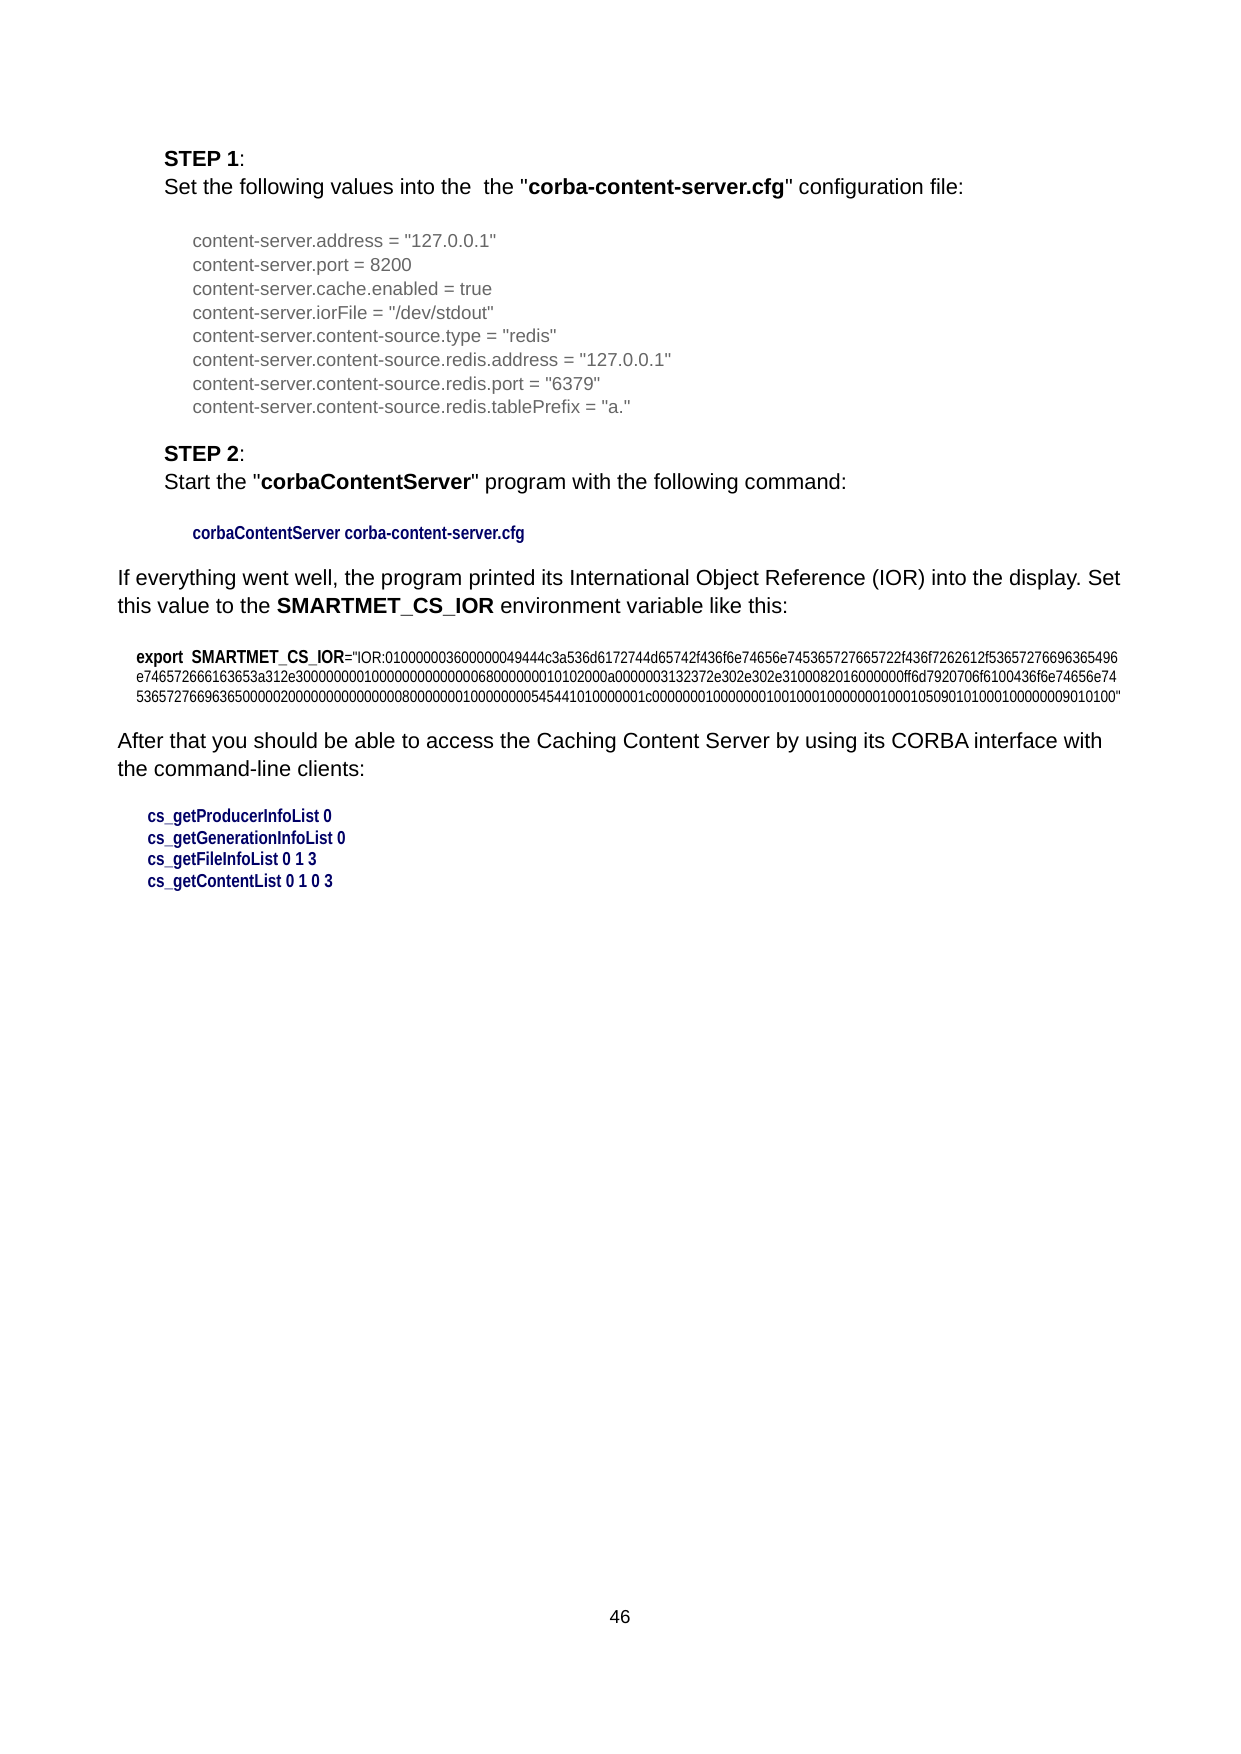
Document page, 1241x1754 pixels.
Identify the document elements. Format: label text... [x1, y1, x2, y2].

text export_SMARTMET_CS_IOR="IOR:010000003600000049444c3a536d6172744d65742f436f6e74656e745365727665722f436f7262612f53657276696365496e746572666163653a312e30000000010000000000000068000000010102000a0000003132372e302e302e3100082016000000ff6d7920706f6100436f6e74656e745365727669636500000200000000000000080000000100000000545441010000001c0000000100000001001000100000001000105090101000100000009010100" [136, 646, 1122, 706]
text STEP 2: [164, 441, 1122, 466]
text cs_getGenerationInfoList 0 [117, 827, 1122, 848]
text cs_getFileInfoList 0 1 3 [117, 848, 1122, 870]
text Set the following values into the the "corba-content-server.cfg" configuration file: [164, 173, 1122, 199]
text content-server.content-source.type = "redis" [117, 325, 1122, 347]
text content-server.content-source.redis.port = "6379" [117, 372, 1122, 394]
text content-server.content-source.redis.address = "127.0.0.1" [117, 349, 1122, 370]
text If everything went well, the program printed its International Object Reference (IOR) into the display. Set this value to the SMARTMET_CS_IOR environment variable like this: [117, 565, 1122, 618]
text content-server.address = "127.0.0.1" [117, 226, 1122, 252]
text content-server.port = 8200 [117, 254, 1122, 276]
text cs_getProducerInfoList 0 [117, 805, 1122, 827]
text content-server.cache.enabled = true [117, 278, 1122, 299]
text Start the "corbaContentServer" program with the following command: [164, 469, 1122, 494]
text After that you should be able to access the Caching Content Server by using its CORBA interface with the command-line clients: [117, 728, 1122, 781]
text STEP 1: [164, 146, 1122, 171]
text cs_getContentList 0 1 0 3 [117, 870, 1122, 891]
text content-server.iorFile = "/dev/stdout" [117, 301, 1122, 323]
text corbaContentServer corba-content-server.cfg [117, 522, 1122, 543]
text content-server.content-source.redis.tablePrefix = "a." [117, 396, 1122, 418]
